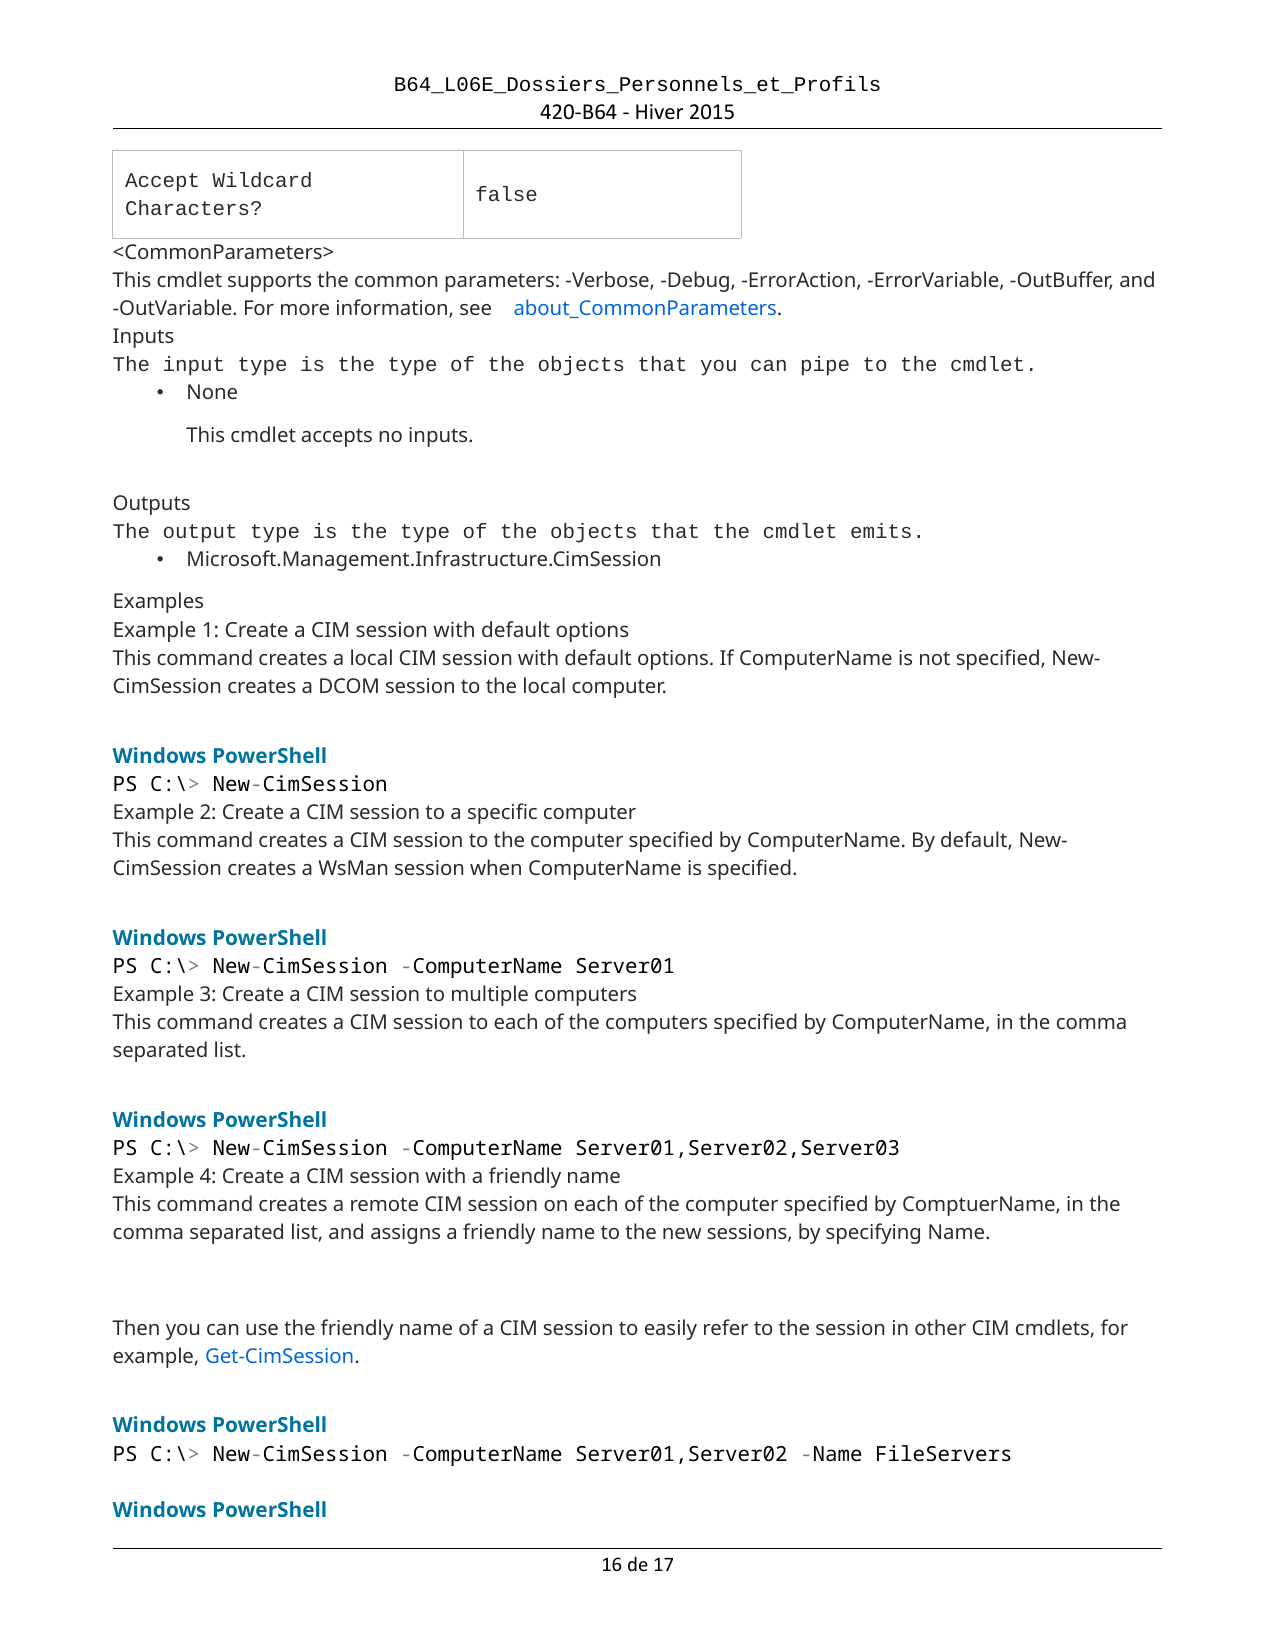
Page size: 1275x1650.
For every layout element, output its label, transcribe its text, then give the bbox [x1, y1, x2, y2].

list Microsoft.Management.Infrastructure.CimSession [157, 545, 1162, 573]
subtitle Example 3: Create a CIM session to multiple computers [112, 979, 1162, 1007]
text PS C:\> New-CimSession -ComputerName Server01 [112, 951, 1162, 979]
subtitle Example 2: Create a CIM session to a specific computer [112, 798, 1162, 825]
subtitle Example 4: Create a CIM session with a friendly name [112, 1162, 1162, 1189]
text PS C:\> New-CimSession [112, 769, 1162, 798]
text The output type is the type of the objects that the cmdlet emits. [112, 517, 1162, 545]
text This command creates a remote CIM session on each of the computer specified by ComptuerName, in the comma separated list, and assigns a friendly name to the new sessions, by specifying Name. [112, 1189, 1162, 1246]
text This command creates a local CIM session with default options. If ComputerName is not specified, New-CimSession creates a DCOM session to the local computer. [112, 643, 1162, 699]
text PS C:\> New-CimSession -ComputerName Server01,Server02 -Name FileServers [112, 1439, 1162, 1467]
list None [157, 377, 1162, 405]
subtitle Examples [112, 587, 1162, 615]
text Windows PowerShell [112, 923, 1162, 951]
text Windows PowerShell [112, 741, 1162, 769]
text This cmdlet supports the common parameters: -Verbose, -Debug, -ErrorAction, -ErrorVariable, -OutBuffer, and -OutVariable. For more information, see about_CommonParameters. [112, 265, 1162, 322]
text This command creates a CIM session to the computer specified by ComputerName. By default, New-CimSession creates a WsMan session when ComputerName is specified. [112, 825, 1162, 882]
text The input type is the type of the objects that you can pipe to the cmdlet. [112, 349, 1162, 377]
table_cell Accept Wildcard Characters? [113, 151, 463, 238]
subtitle Outputs [112, 489, 1162, 517]
text Windows PowerShell [112, 1495, 1162, 1524]
text Windows PowerShell [112, 1105, 1162, 1133]
text Windows PowerShell [112, 1411, 1162, 1439]
text This command creates a CIM session to each of the computers specified by ComputerName, in the comma separated list. [112, 1007, 1162, 1063]
subtitle <CommonParameters> [112, 238, 1162, 265]
subtitle Example 1: Create a CIM session with default options [112, 615, 1162, 643]
table_cell false [464, 151, 741, 238]
text Then you can use the friendly name of a CIM session to easily refer to the session in other CIM cmdlets, for example, Get-CimSession. [112, 1313, 1162, 1369]
list This cmdlet accepts no inputs. [157, 420, 1162, 448]
subtitle Inputs [112, 322, 1162, 349]
text PS C:\> New-CimSession -ComputerName Server01,Server02,Server03 [112, 1133, 1162, 1162]
